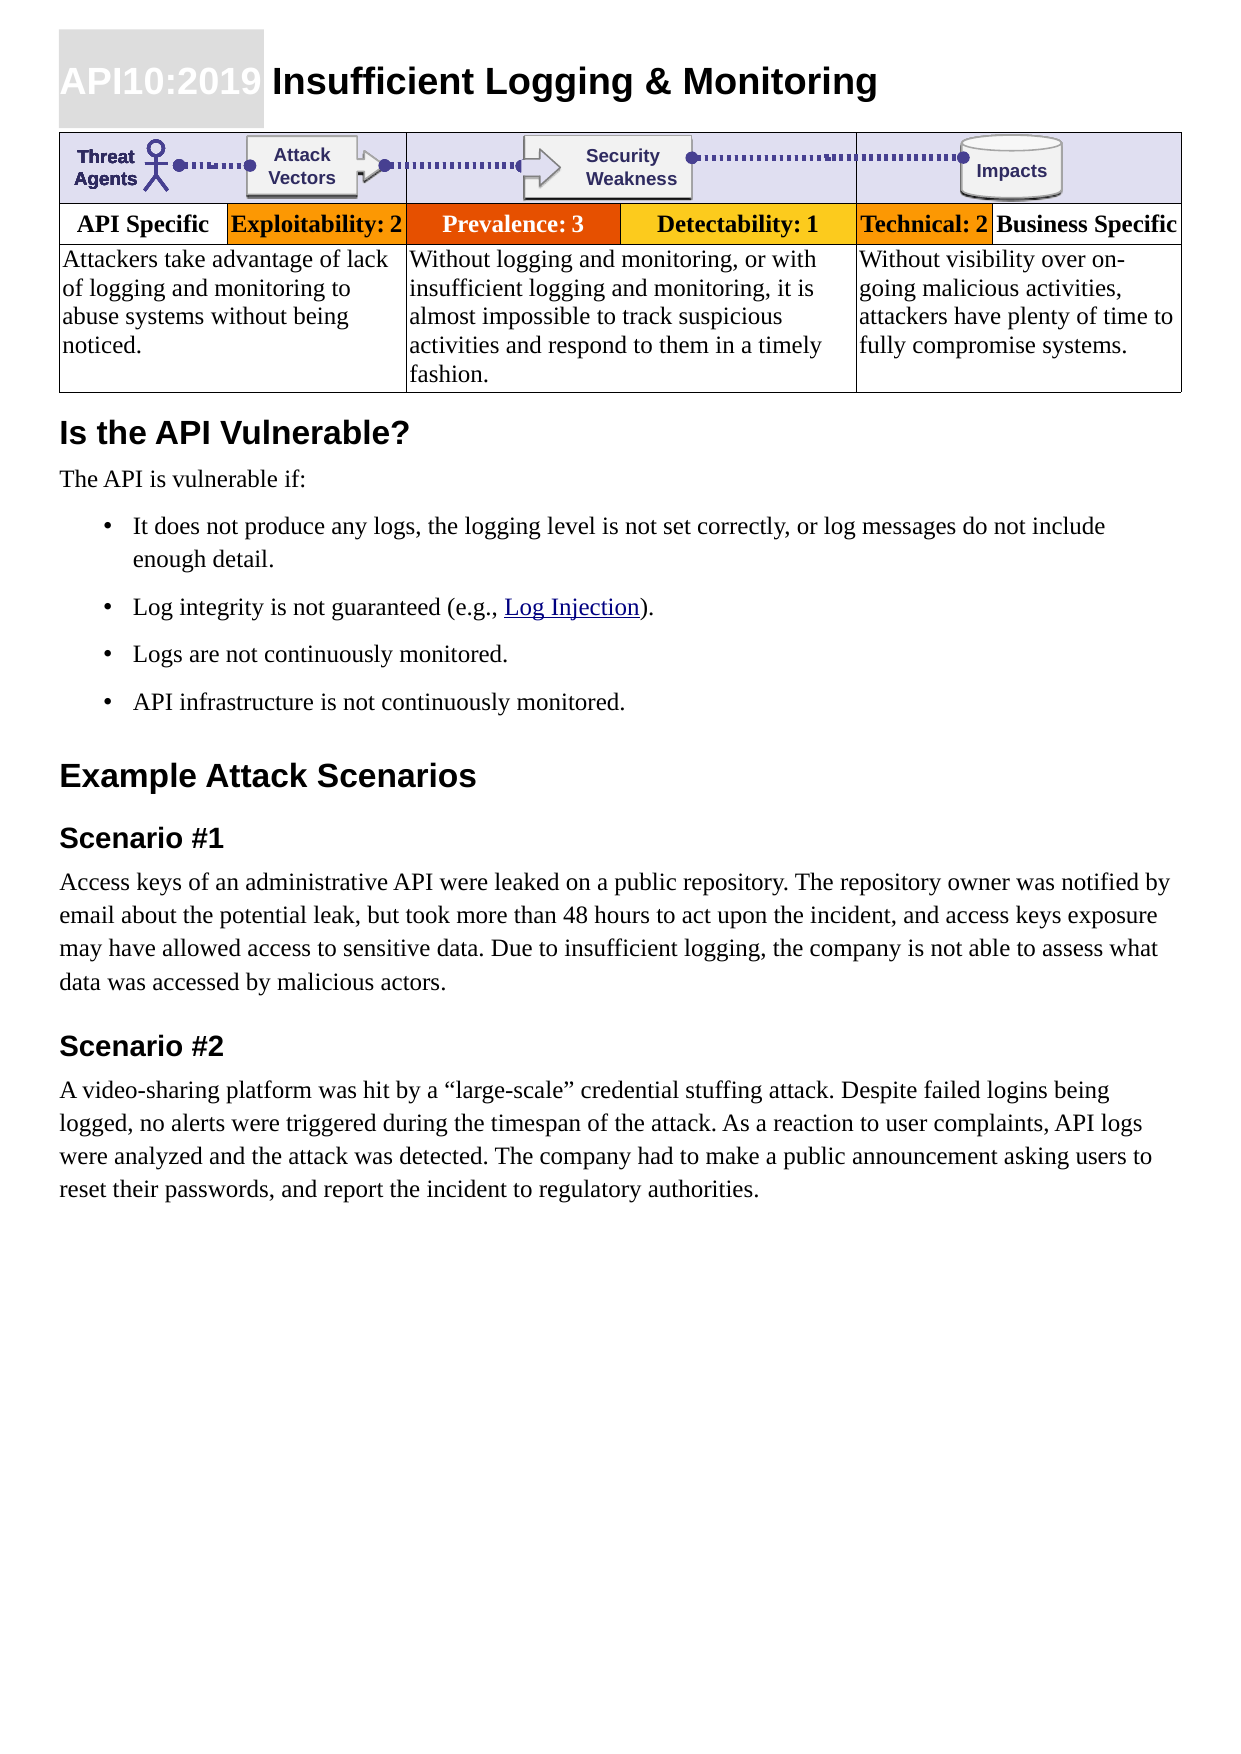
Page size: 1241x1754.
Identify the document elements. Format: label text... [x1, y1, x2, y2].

table_cell Business Specific [993, 204, 1181, 244]
table_header [60, 133, 227, 203]
list It does not produce any logs, the logging level is not set correctly, or log messages do not include enough detail. [103, 511, 1181, 573]
table_cell Prevalence: 3 [407, 204, 620, 244]
table_cell Technical: 2 [857, 204, 992, 244]
list API infrastructure is not continuously monitored. [103, 687, 1181, 716]
subtitle Scenario #1 [59, 821, 1181, 855]
list Logs are not continuously monitored. [103, 639, 1181, 668]
table_cell Exploitability: 2 [228, 204, 406, 244]
table_cell Detectability: 1 [621, 204, 856, 244]
table_header [407, 133, 620, 203]
text The API is vulnerable if: [59, 464, 1181, 492]
table_header [992, 133, 1181, 203]
subtitle Is the API Vulnerable? [59, 412, 1181, 451]
text A video-sharing platform was hit by a “large-scale” credential stuffing attack. Despite failed logins being logged, no alerts were triggered during the timespan of the attack. As a reaction to user complaints, API logs were analyzed and the attack was detected. The company had to make a public announcement asking users to reset their passwords, and report the incident to regulatory authorities. [59, 1075, 1181, 1203]
table_header [857, 133, 992, 203]
table_cell Without visibility over on-going malicious activities, attackers have plenty of time to fully compromise systems. [857, 245, 1181, 392]
table_cell Attackers take advantage of lack of logging and monitoring to abuse systems without being noticed. [60, 245, 406, 392]
table_header [620, 133, 856, 203]
table_cell API Specific [60, 204, 227, 244]
table_header [227, 133, 406, 203]
list Log integrity is not guaranteed (e.g., Log Injection). [103, 592, 1181, 621]
subtitle Example Attack Scenarios [59, 756, 1181, 794]
table_cell Without logging and monitoring, or with insufficient logging and monitoring, it is almost impossible to track suspicious activities and respond to them in a timely fashion. [407, 245, 856, 392]
text Access keys of an administrative API were leaked on a public repository. The repository owner was notified by email about the potential leak, but took more than 48 hours to act upon the incident, and access keys exposure may have allowed access to sensitive data. Due to insufficient logging, the company is not able to assess what data was accessed by malicious actors. [59, 867, 1181, 995]
subtitle Scenario #2 [59, 1029, 1181, 1062]
